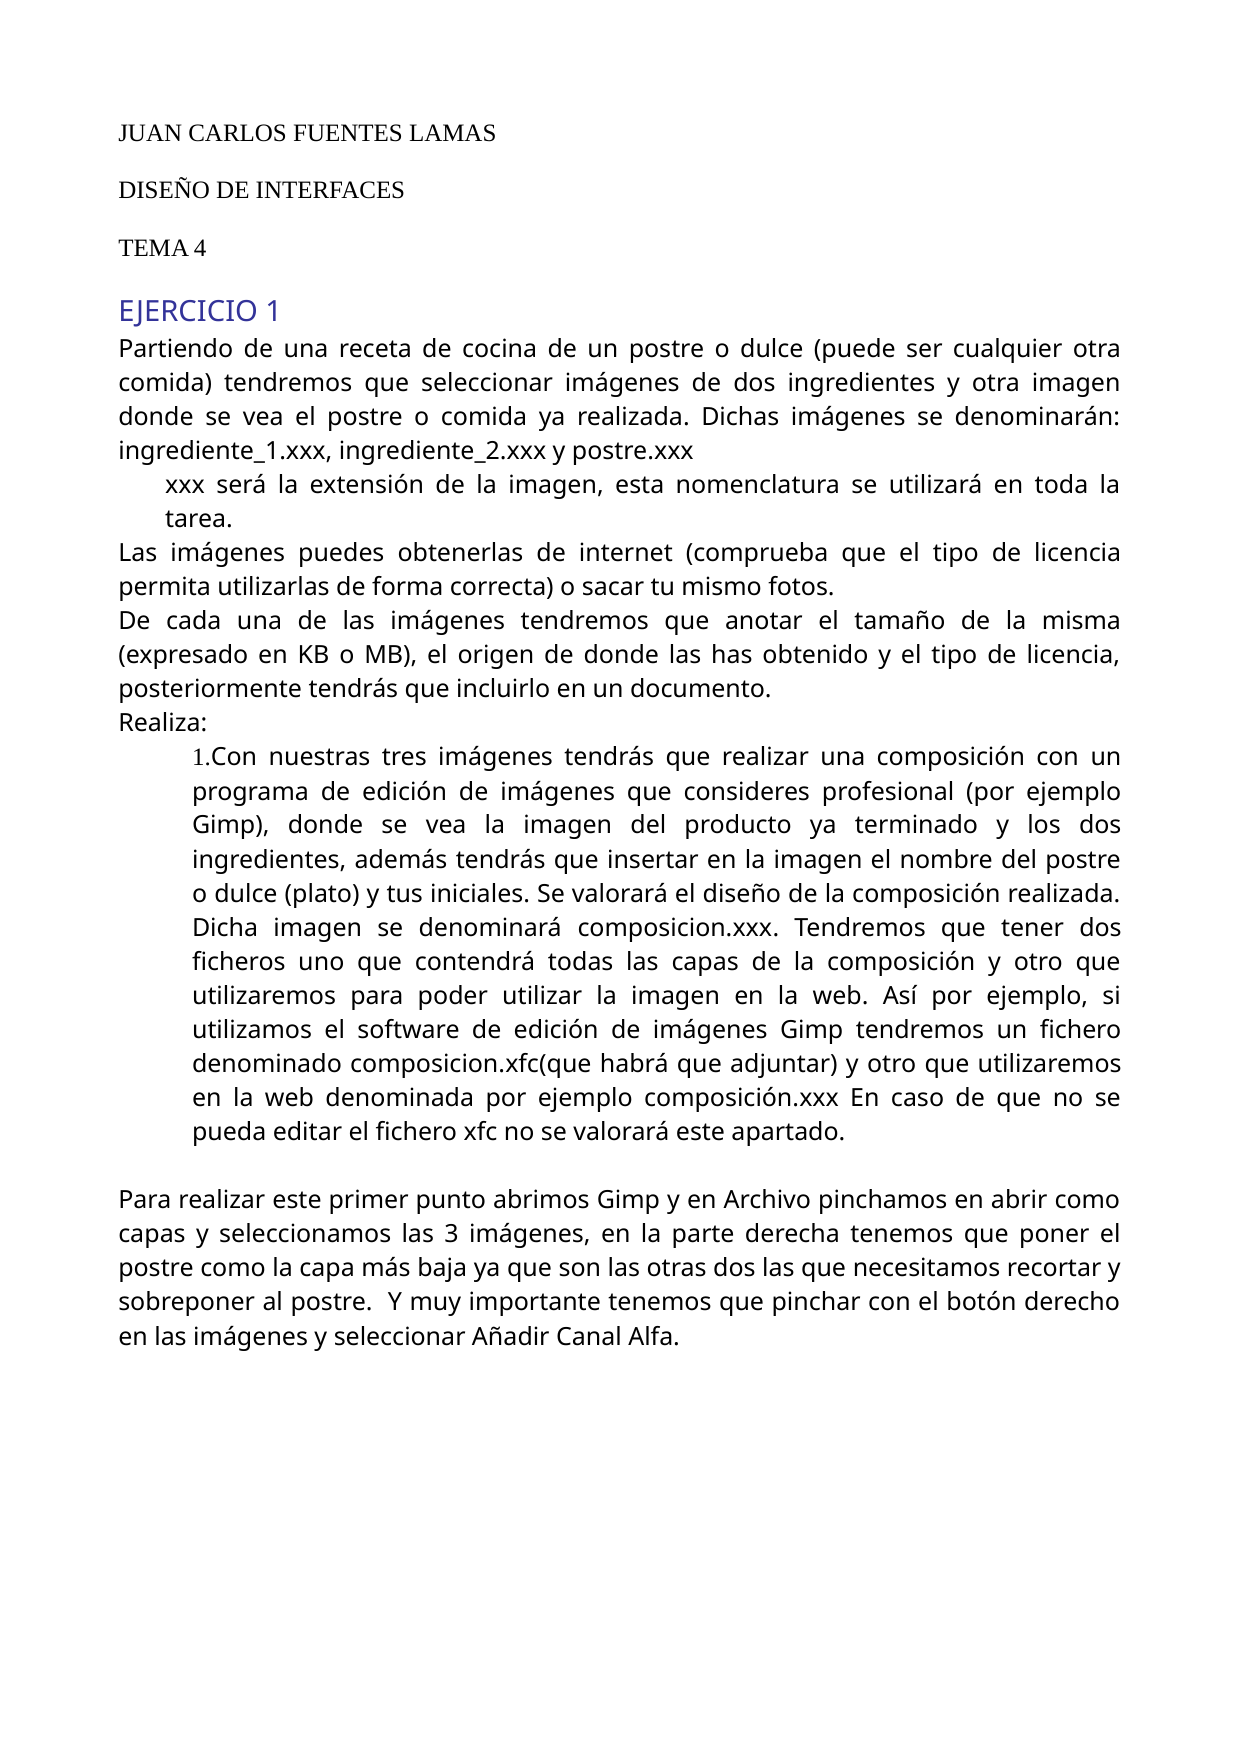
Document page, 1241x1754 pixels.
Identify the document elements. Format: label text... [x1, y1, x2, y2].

text JUAN CARLOS FUENTES LAMAS [118, 118, 1122, 147]
text EJERCICIO 1 [118, 291, 1122, 330]
text De cada una de las imágenes tendremos que anotar el tamaño de la misma (expresado en KB o MB), el origen de donde las has obtenido y el tipo de licencia, posteriormente tendrás que incluirlo en un documento. [118, 603, 1122, 705]
text Las imágenes puedes obtenerlas de internet (comprueba que el tipo de licencia permita utilizarlas de forma correcta) o sacar tu mismo fotos. [118, 535, 1122, 603]
text Para realizar este primer punto abrimos Gimp y en Archivo pinchamos en abrir como capas y seleccionamos las 3 imágenes, en la parte derecha tenemos que poner el postre como la capa más baja ya que son las otras dos las que necesitamos recortar y sobreponer al postre. Y muy importante tenemos que pinchar con el botón derecho en las imágenes y seleccionar Añadir Canal Alfa. [118, 1182, 1122, 1352]
text Partiendo de una receta de cocina de un postre o dulce (puede ser cualquier otra comida) tendremos que seleccionar imágenes de dos ingredientes y otra imagen donde se vea el postre o comida ya realizada. Dichas imágenes se denominarán: ingrediente_1.xxx, ingrediente_2.xxx y postre.xxx [118, 330, 1122, 467]
text Realiza: [118, 705, 1122, 739]
list Con nuestras tres imágenes tendrás que realizar una composición con un programa de edición de imágenes que consideres profesional (por ejemplo Gimp), donde se vea la imagen del producto ya terminado y los dos ingredientes, además tendrás que insertar en la imagen el nombre del postre o dulce (plato) y tus iniciales. Se valorará el diseño de la composición realizada. Dicha imagen se denominará composicion.xxx. Tendremos que tener dos ficheros uno que contendrá todas las capas de la composición y otro que utilizaremos para poder utilizar la imagen en la web. Así por ejemplo, si utilizamos el software de edición de imágenes Gimp tendremos un fichero denominado composicion.xfc(que habrá que adjuntar) y otro que utilizaremos en la web denominada por ejemplo composición.xxx En caso de que no se pueda editar el fichero xfc no se valorará este apartado. [118, 739, 1122, 1148]
text TEMA 4 [118, 233, 1122, 262]
text DISEÑO DE INTERFACES [118, 176, 1122, 204]
text xxx será la extensión de la imagen, esta nomenclatura se utilizará en toda la tarea. [165, 467, 1122, 535]
